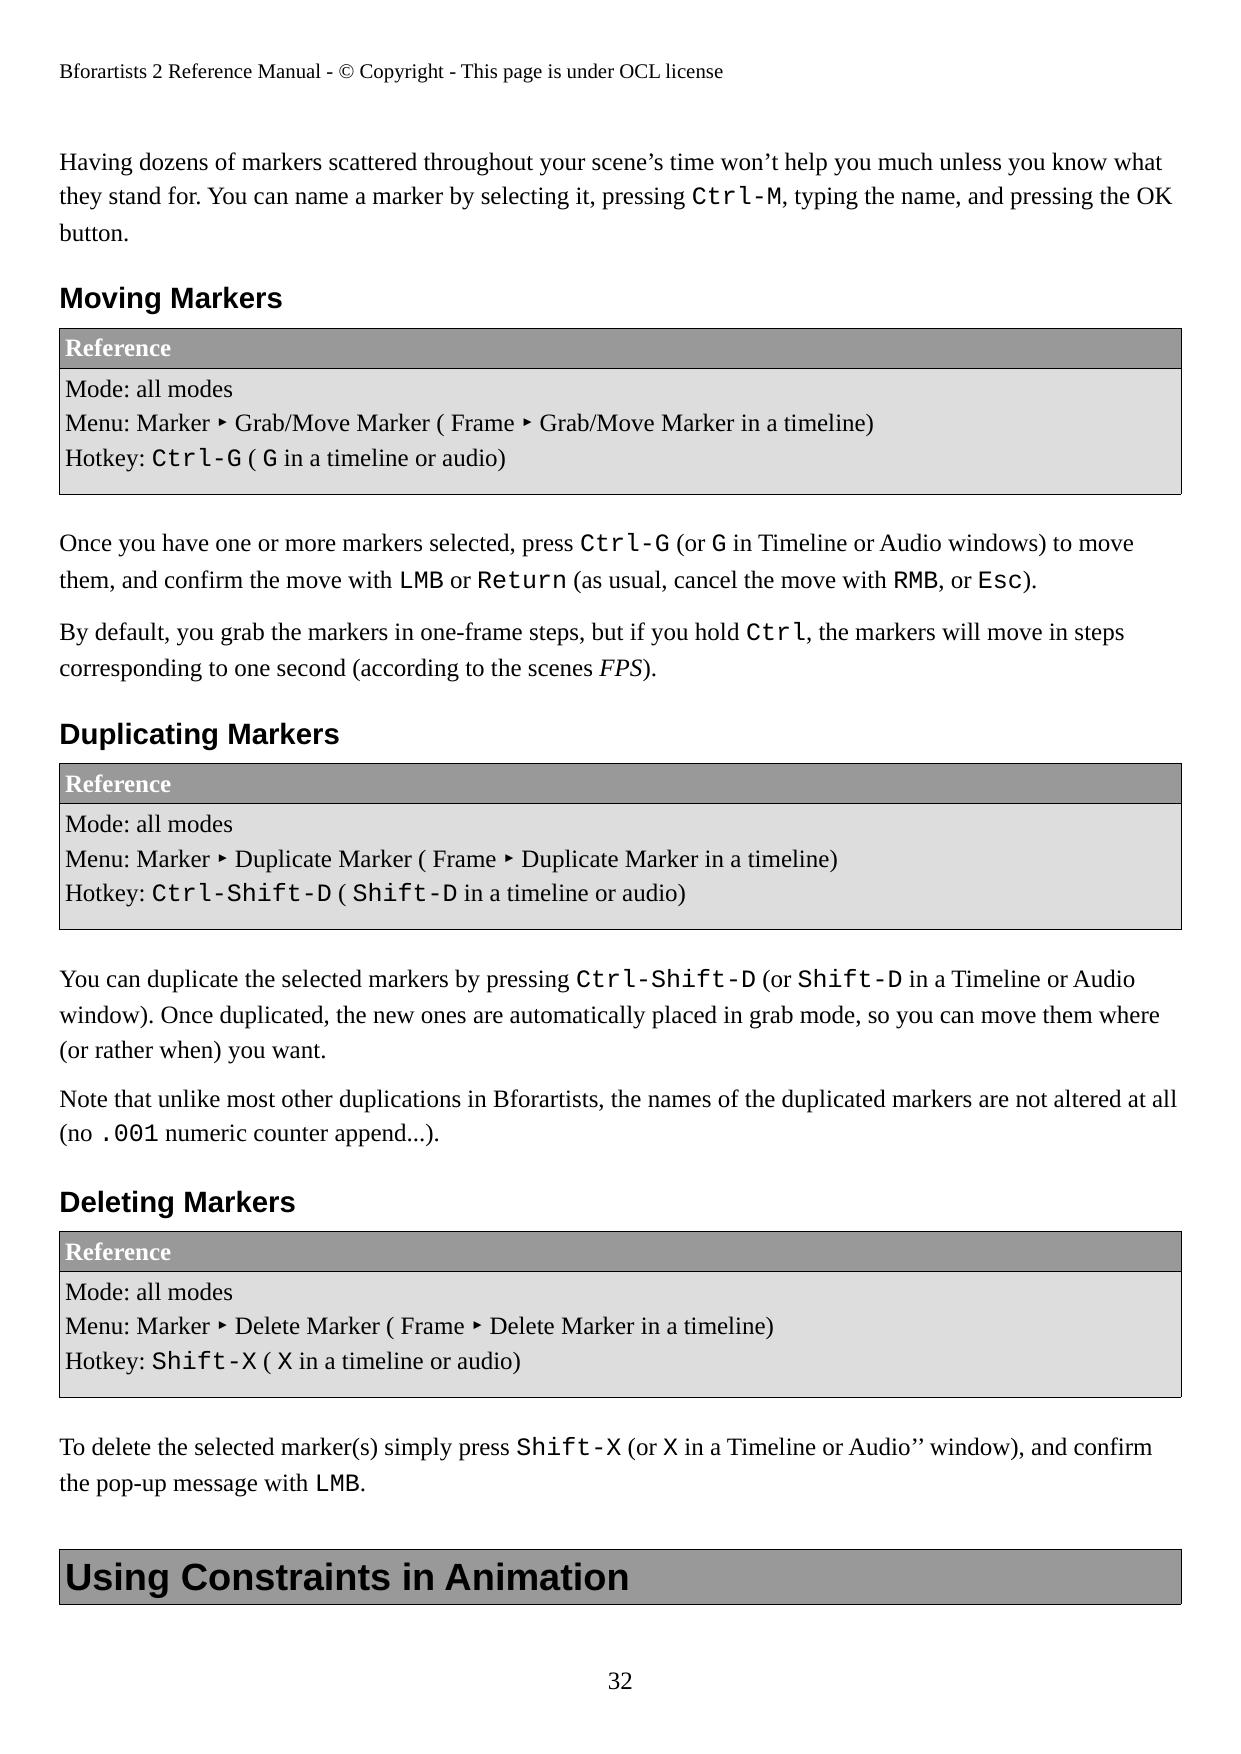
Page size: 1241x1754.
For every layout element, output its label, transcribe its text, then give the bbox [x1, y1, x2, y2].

table_cell Mode: all modes Menu: Marker ‣ Duplicate Marker ( Frame ‣ Duplicate Marker in a timeline) Hotkey: Ctrl-Shift-D ( Shift-D in a timeline or audio) [60, 804, 1181, 929]
text Having dozens of markers scattered throughout your scene’s time won’t help you much unless you know what they stand for. You can name a marker by selecting it, pressing Ctrl-M, typing the name, and pressing the OK button. [59, 147, 1181, 246]
table_header Reference [60, 764, 1181, 803]
table_cell Mode: all modes Menu: Marker ‣ Grab/Move Marker ( Frame ‣ Grab/Move Marker in a timeline) Hotkey: Ctrl-G ( G in a timeline or audio) [60, 369, 1181, 494]
subtitle Moving Markers [59, 281, 1181, 315]
subtitle Duplicating Markers [59, 717, 1181, 751]
text You can duplicate the selected markers by pressing Ctrl-Shift-D (or Shift-D in a Timeline or Audio window). Once duplicated, the new ones are automatically placed in grab mode, so you can move them where (or rather when) you want. [59, 964, 1181, 1064]
text By default, you grab the markers in one-frame steps, but if you hold Ctrl, the markers will move in steps corresponding to one second (according to the scenes FPS). [59, 617, 1181, 682]
table_header Using Constraints in Animation [60, 1550, 1181, 1604]
table_header Reference [60, 1232, 1181, 1271]
table_cell Mode: all modes Menu: Marker ‣ Delete Marker ( Frame ‣ Delete Marker in a timeline) Hotkey: Shift-X ( X in a timeline or audio) [60, 1272, 1181, 1397]
text To delete the selected marker(s) simply press Shift-X (or X in a Timeline or Audio’’ window), and confirm the pop-up message with LMB. [59, 1432, 1181, 1499]
table_header Reference [60, 329, 1181, 368]
subtitle Deleting Markers [59, 1184, 1181, 1218]
text Once you have one or more markers selected, press Ctrl-G (or G in Timeline or Audio windows) to move them, and confirm the move with LMB or Return (as usual, cancel the move with RMB, or Esc). [59, 528, 1181, 596]
text Note that unlike most other duplications in Bforartists, the names of the duplicated markers are not altered at all (no .001 numeric counter append...). [59, 1084, 1181, 1149]
